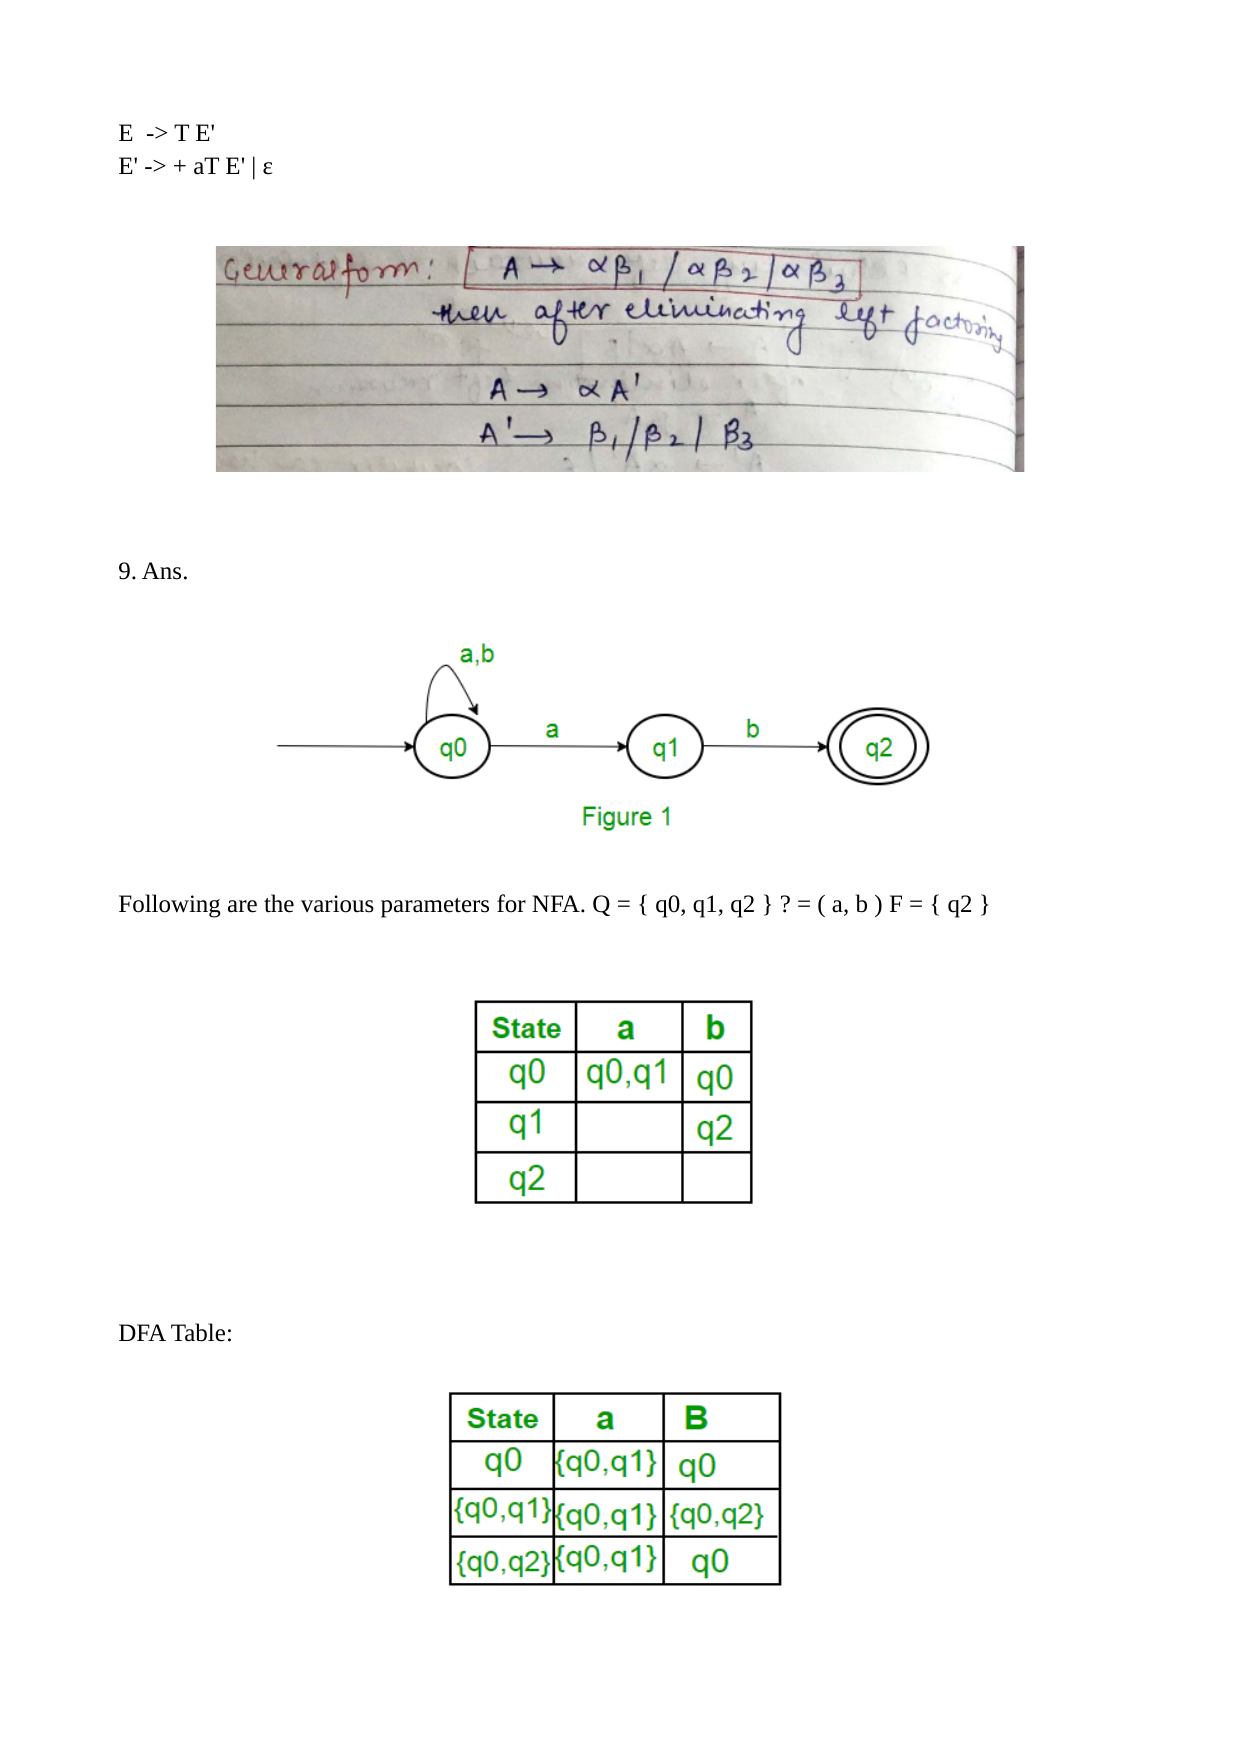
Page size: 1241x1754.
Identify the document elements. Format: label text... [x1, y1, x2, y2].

text Following are the various parameters for NFA. Q = { q0, q1, q2 } ? = ( a, b ) F = { q2 } [118, 889, 1122, 918]
picture [435, 1372, 805, 1613]
picture [258, 622, 982, 882]
picture [215, 246, 1025, 472]
text 9. Ans. [118, 556, 1122, 585]
text DFA Table: [118, 1318, 1122, 1347]
picture [451, 973, 789, 1239]
text E -> T E' E' -> + aT E' | ε [118, 118, 1122, 180]
